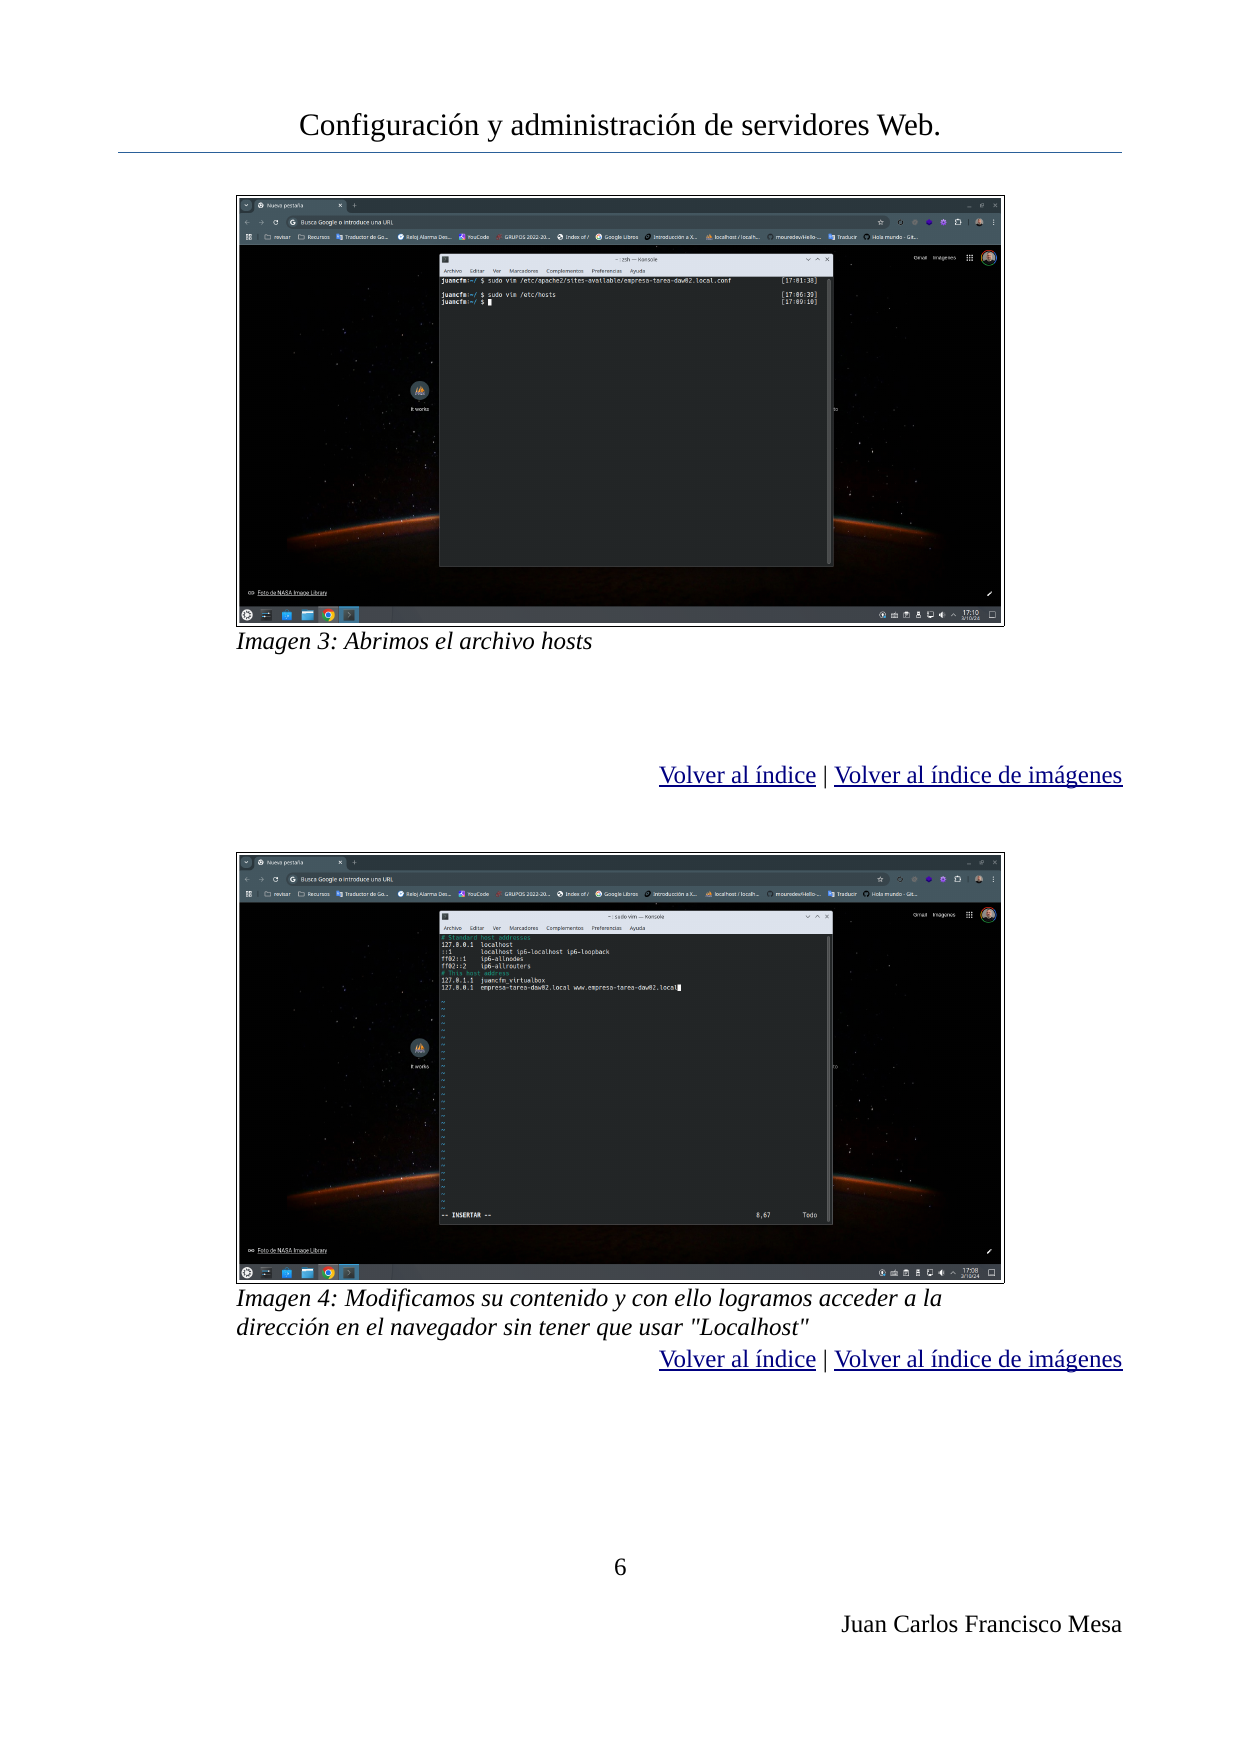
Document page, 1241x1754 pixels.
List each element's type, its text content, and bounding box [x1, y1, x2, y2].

text [237, 196, 1004, 626]
text Imagen 4: Modificamos su contenido y con ello logramos acceder a la dirección en el navegador sin tener que usar "Localhost" [236, 1284, 1004, 1340]
picture [239, 198, 1001, 623]
text Volver al índice | Volver al índice de imágenes [118, 1304, 1122, 1373]
picture [239, 855, 1001, 1280]
text [237, 853, 1004, 1283]
text Imagen 3: Abrimos el archivo hosts [236, 627, 1004, 654]
text Volver al índice | Volver al índice de imágenes [118, 760, 1122, 789]
